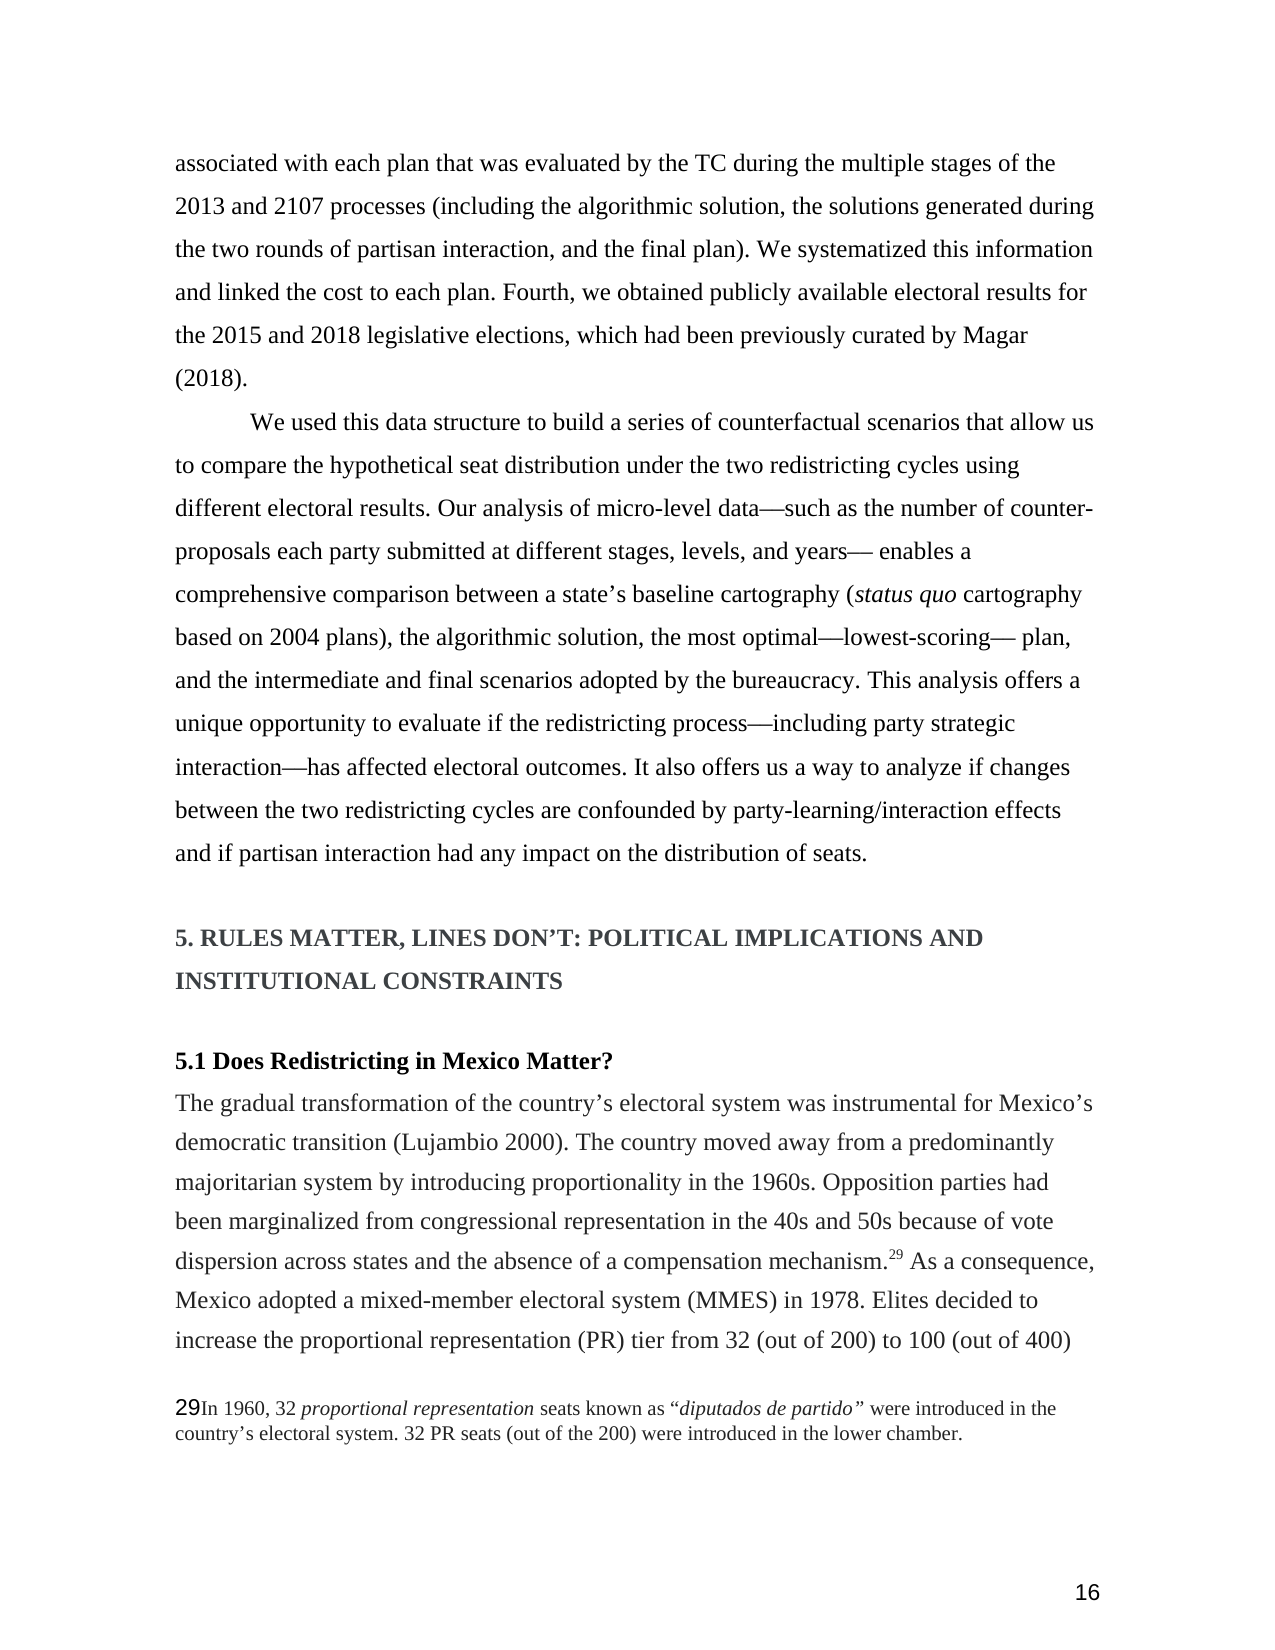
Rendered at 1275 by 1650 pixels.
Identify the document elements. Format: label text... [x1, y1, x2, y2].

text The gradual transformation of the country’s electoral system was instrumental for Mexico’s democratic transition (Lujambio 2000). The country moved away from a predominantly majoritarian system by introducing proportionality in the 1960s. Opposition parties had been marginalized from congressional representation in the 40s and 50s because of vote dispersion across states and the absence of a compensation mechanism. As a consequence, Mexico adopted a mixed-member electoral system (MMES) in 1978. Elites decided to increase the proportional representation (PR) tier from 32 (out of 200) to 100 (out of 400) [175, 1088, 1100, 1354]
text We used this data structure to build a series of counterfactual scenarios that allow us to compare the hypothetical seat distribution under the two redistricting cycles using different electoral results. Our analysis of micro-level data––such as the number of counter-proposals each party submitted at different stages, levels, and years–– enables a comprehensive comparison between a state’s baseline cartography (status quo cartography based on 2004 plans), the algorithmic solution, the most optimal––lowest-scoring–– plan, and the intermediate and final scenarios adopted by the bureaucracy. This analysis offers a unique opportunity to evaluate if the redistricting process––including party strategic interaction––has affected electoral outcomes. It also offers us a way to analyze if changes between the two redistricting cycles are confounded by party-learning/interaction effects and if partisan interaction had any impact on the distribution of seats. [175, 407, 1100, 867]
text In 1960, 32 proportional representation seats known as “diputados de partido” were introduced in the country’s electoral system. 32 PR seats (out of the 200) were introduced in the lower chamber. [175, 1394, 1100, 1445]
subtitle 5.1 Does Redistricting in Mexico Matter? [175, 1046, 1100, 1075]
subtitle 5. RULES MATTER, LINES DON’T: POLITICAL IMPLICATIONS AND INSTITUTIONAL CONSTRAINTS [175, 923, 1100, 994]
text associated with each plan that was evaluated by the TC during the multiple stages of the 2013 and 2107 processes (including the algorithmic solution, the solutions generated during the two rounds of partisan interaction, and the final plan). We systematized this information and linked the cost to each plan. Fourth, we obtained publicly available electoral results for the 2015 and 2018 legislative elections, which had been previously curated by Magar (2018). [175, 148, 1100, 392]
